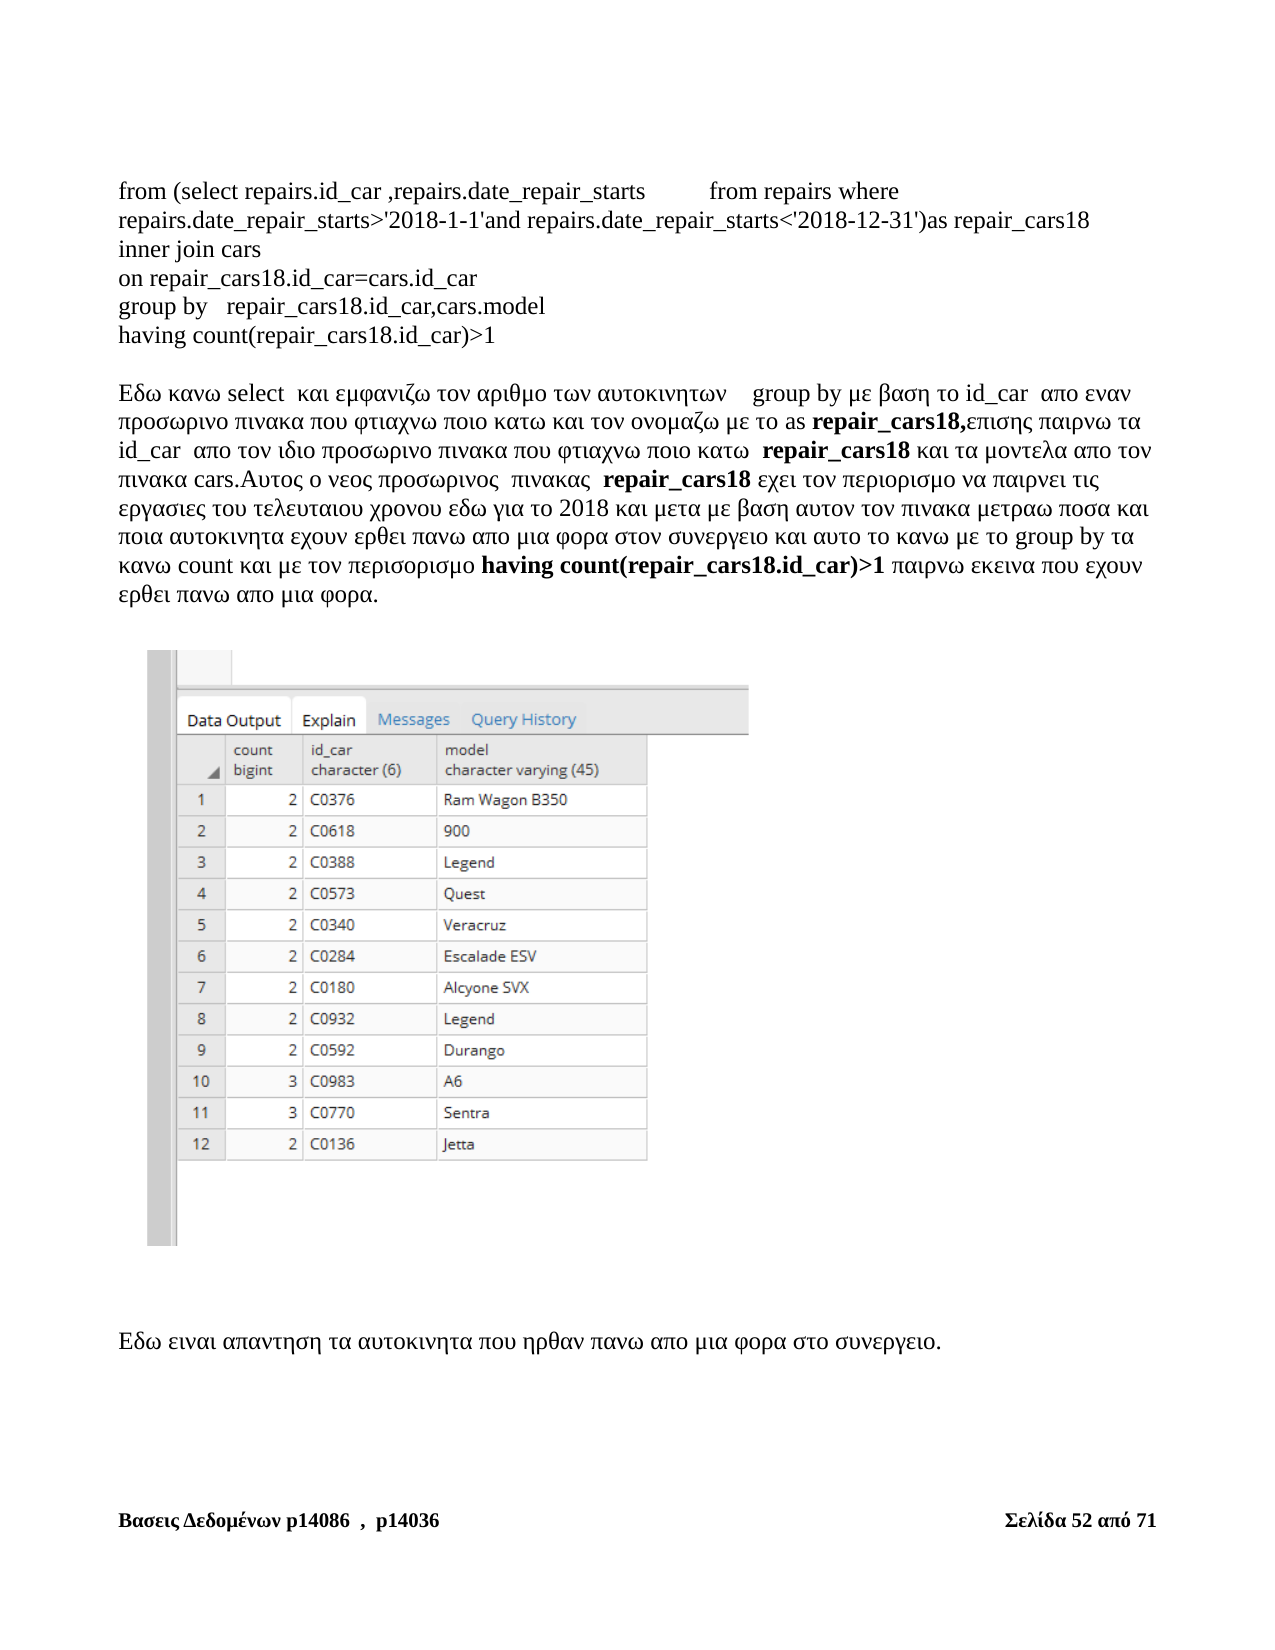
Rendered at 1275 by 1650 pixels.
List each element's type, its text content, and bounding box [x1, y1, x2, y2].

text Εδω ειναι απαντηση τα αυτοκινητα που ηρθαν πανω απο μια φορα στο συνεργειο. [118, 1326, 1157, 1355]
text Εδω κανω select και εμφανιζω τον αριθμο των αυτοκινητων group by με βαση το id_car απο εναν προσωρινο πινακα που φτιαχνω ποιο κατω και τον ονομαζω με το as repair_cars18,επισης παιρνω τα id_car απο τον ιδιο προσωρινο πινακα που φτιαχνω ποιο κατω repair_cars18 και τα μοντελα απο τον πινακα cars.Αυτος ο νεος προσωρινος πινακας repair_cars18 εχει τον περιορισμο να παιρνει τις εργασιες του τελευταιου χρονου εδω για το 2018 και μετα με βαση αυτον τον πινακα μετραω ποσα και ποια αυτοκινητα εχουν ερθει πανω απο μια φορα στον συνεργειο και αυτο το κανω με το group by τα κανω count και με τον περισορισμο having count(repair_cars18.id_car)>1 παιρνω εκεινα που εχουν ερθει πανω απο μια φορα. [118, 378, 1157, 608]
text on repair_cars18.id_car=cars.id_car [118, 263, 1157, 291]
picture [111, 650, 749, 1246]
text having count(repair_cars18.id_car)>1 [118, 320, 1157, 349]
text inner join cars [118, 234, 1157, 263]
text from (select repairs.id_car ,repairs.date_repair_starts from repairs where repairs.date_repair_starts>'2018-1-1'and repairs.date_repair_starts<'2018-12-31')as repair_cars18 [118, 176, 1157, 234]
text group by repair_cars18.id_car,cars.model [118, 291, 1157, 320]
